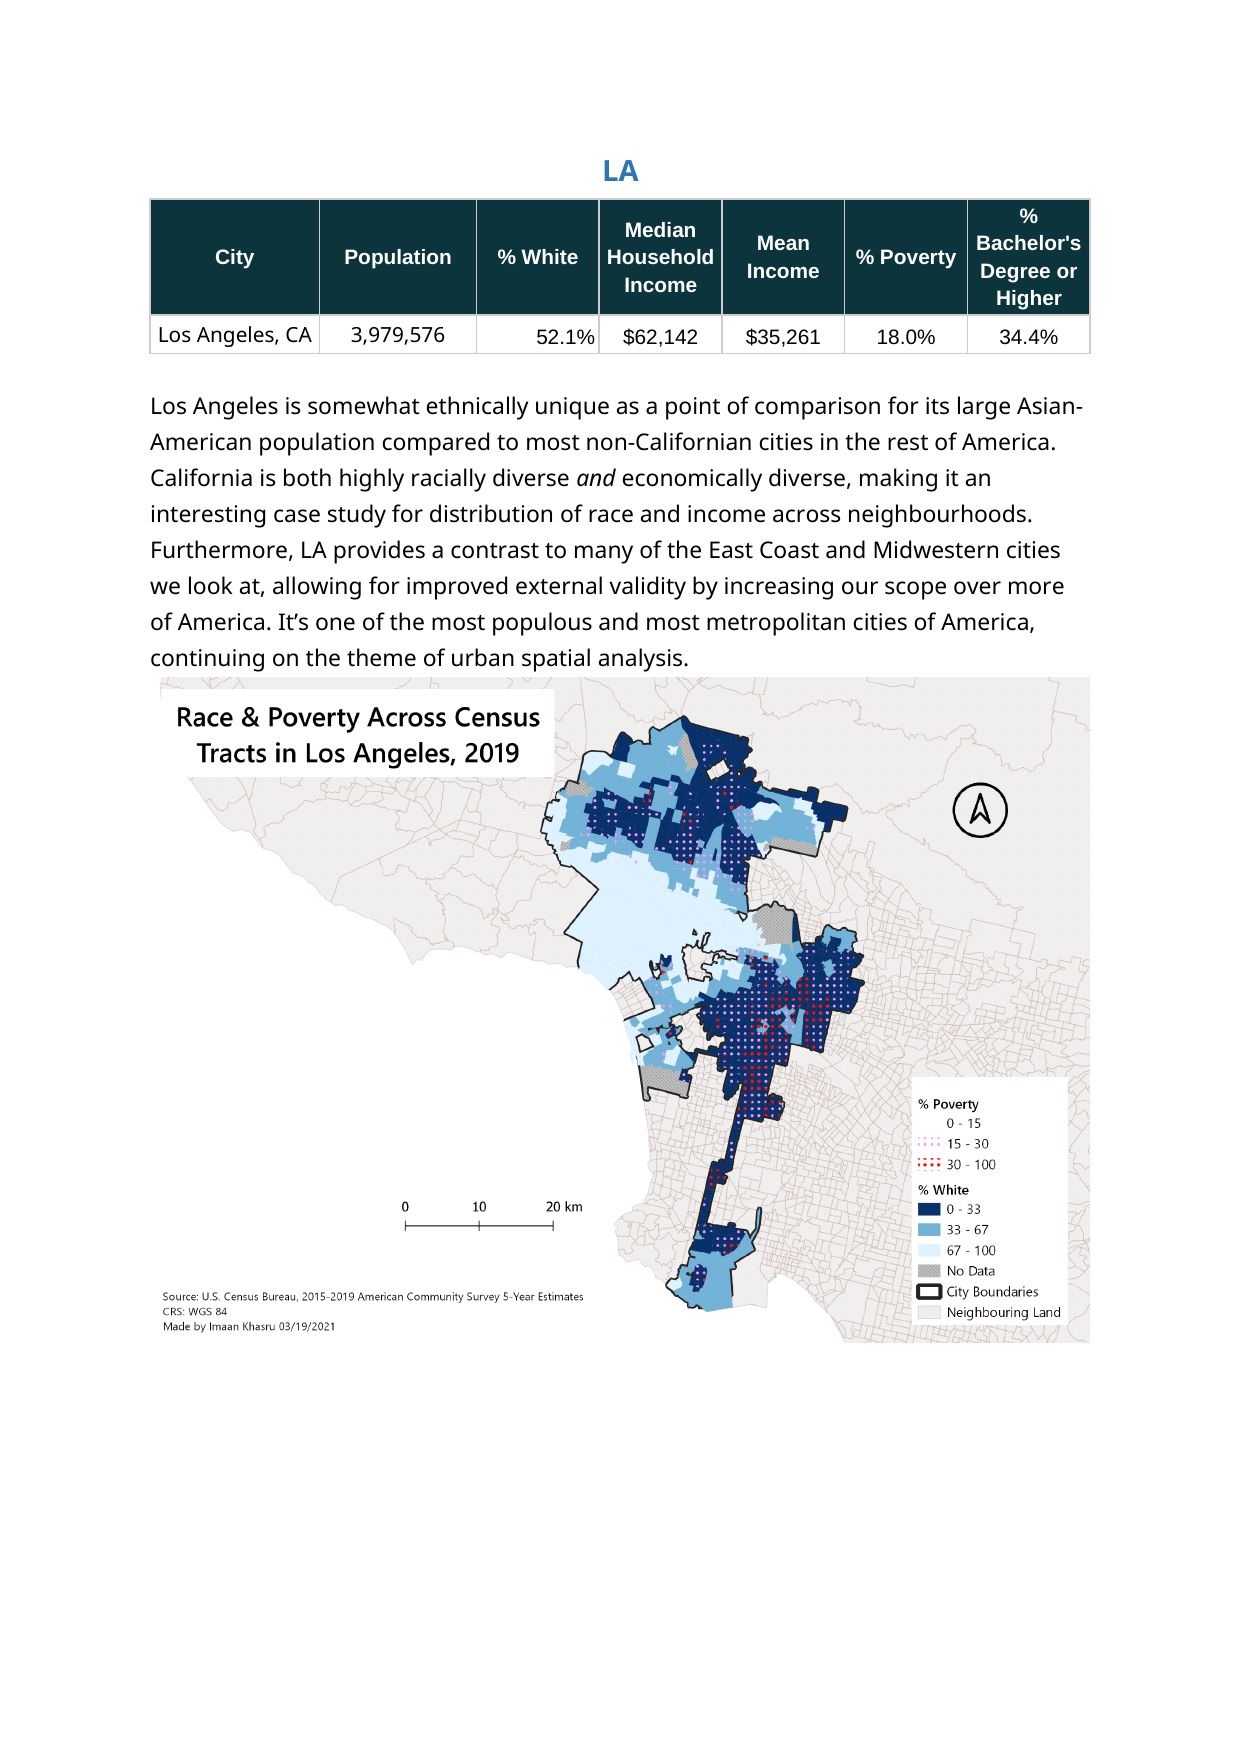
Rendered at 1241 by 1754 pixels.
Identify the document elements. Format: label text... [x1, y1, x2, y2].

table_header Median Household Income [600, 200, 721, 314]
table_cell 34.4% [968, 316, 1089, 353]
table_cell 3,979,576 [320, 316, 476, 353]
table_header % Bachelor's Degree or Higher [968, 200, 1089, 314]
table_cell 52.1% [477, 316, 598, 353]
table_cell 18.0% [845, 316, 967, 353]
text Los Angeles is somewhat ethnically unique as a point of comparison for its large Asian-American population compared to most non-Californian cities in the rest of America. California is both highly racially diverse and economically diverse, making it an interesting case study for distribution of race and income across neighbourhoods. Furthermore, LA provides a contrast to many of the East Coast and Midwestern cities we look at, allowing for improved external validity by increasing our scope over more of America. It’s one of the most populous and most metropolitan cities of America, continuing on the theme of urban spatial analysis. [150, 390, 1090, 673]
picture [150, 677, 1091, 1343]
table_header City [151, 200, 319, 314]
table_header % White [477, 200, 598, 314]
table_cell $35,261 [723, 316, 844, 353]
table_cell $62,142 [600, 316, 721, 353]
table_header % Poverty [845, 200, 967, 314]
table_cell Los Angeles, CA [151, 316, 319, 353]
table_header Mean Income [723, 200, 844, 314]
subtitle LA [150, 150, 1090, 190]
table_header Population [320, 200, 476, 314]
